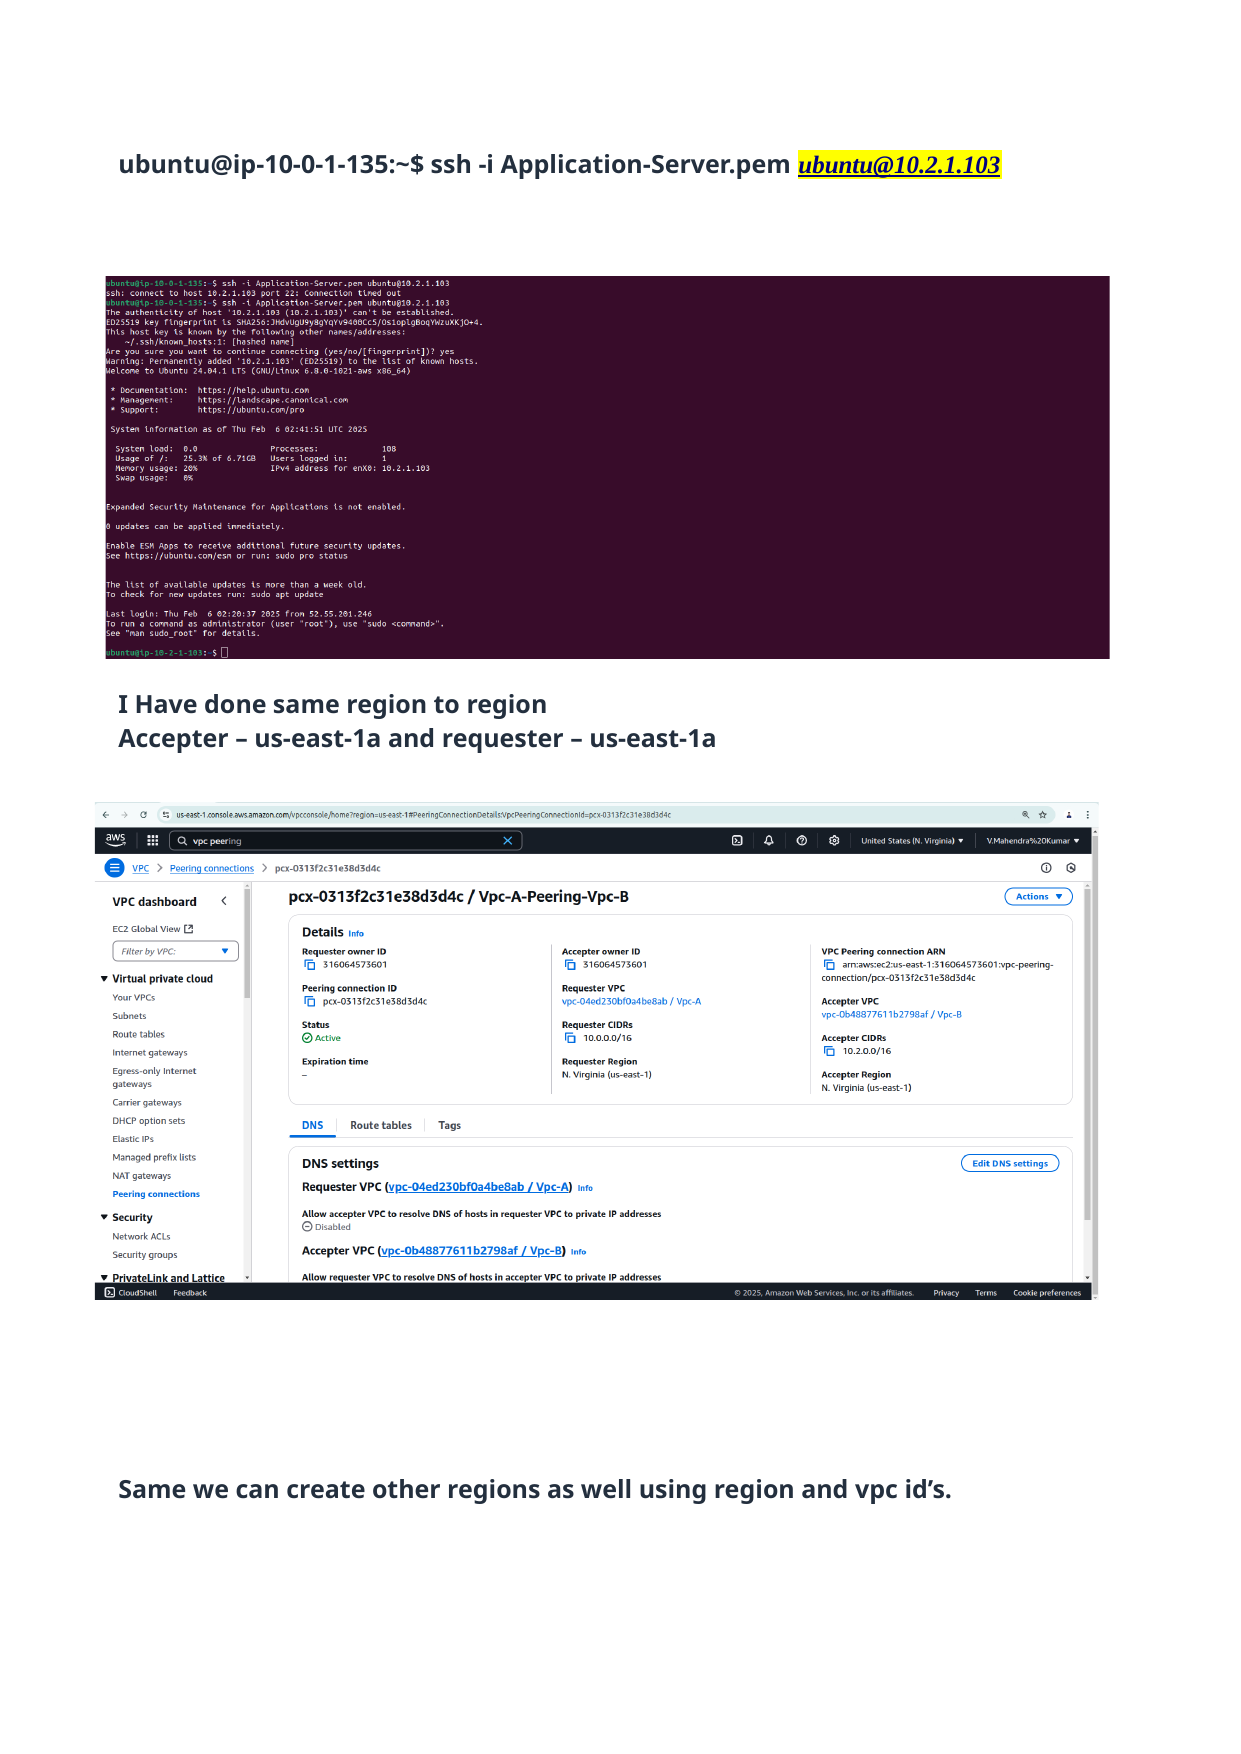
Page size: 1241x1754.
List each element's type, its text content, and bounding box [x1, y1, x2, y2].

text Accepter – us-east-1a and requester – us-east-1a [118, 721, 1122, 755]
text ubuntu@ip-10-0-1-135:~$ ssh -i Application-Server.pem ubuntu@10.2.1.103 [118, 147, 1122, 181]
picture [105, 276, 1110, 659]
text I Have done same region to region [118, 687, 1122, 721]
picture [94, 802, 1099, 1300]
text Same we can create other regions as well using region and vpc id’s. [118, 1472, 1122, 1506]
